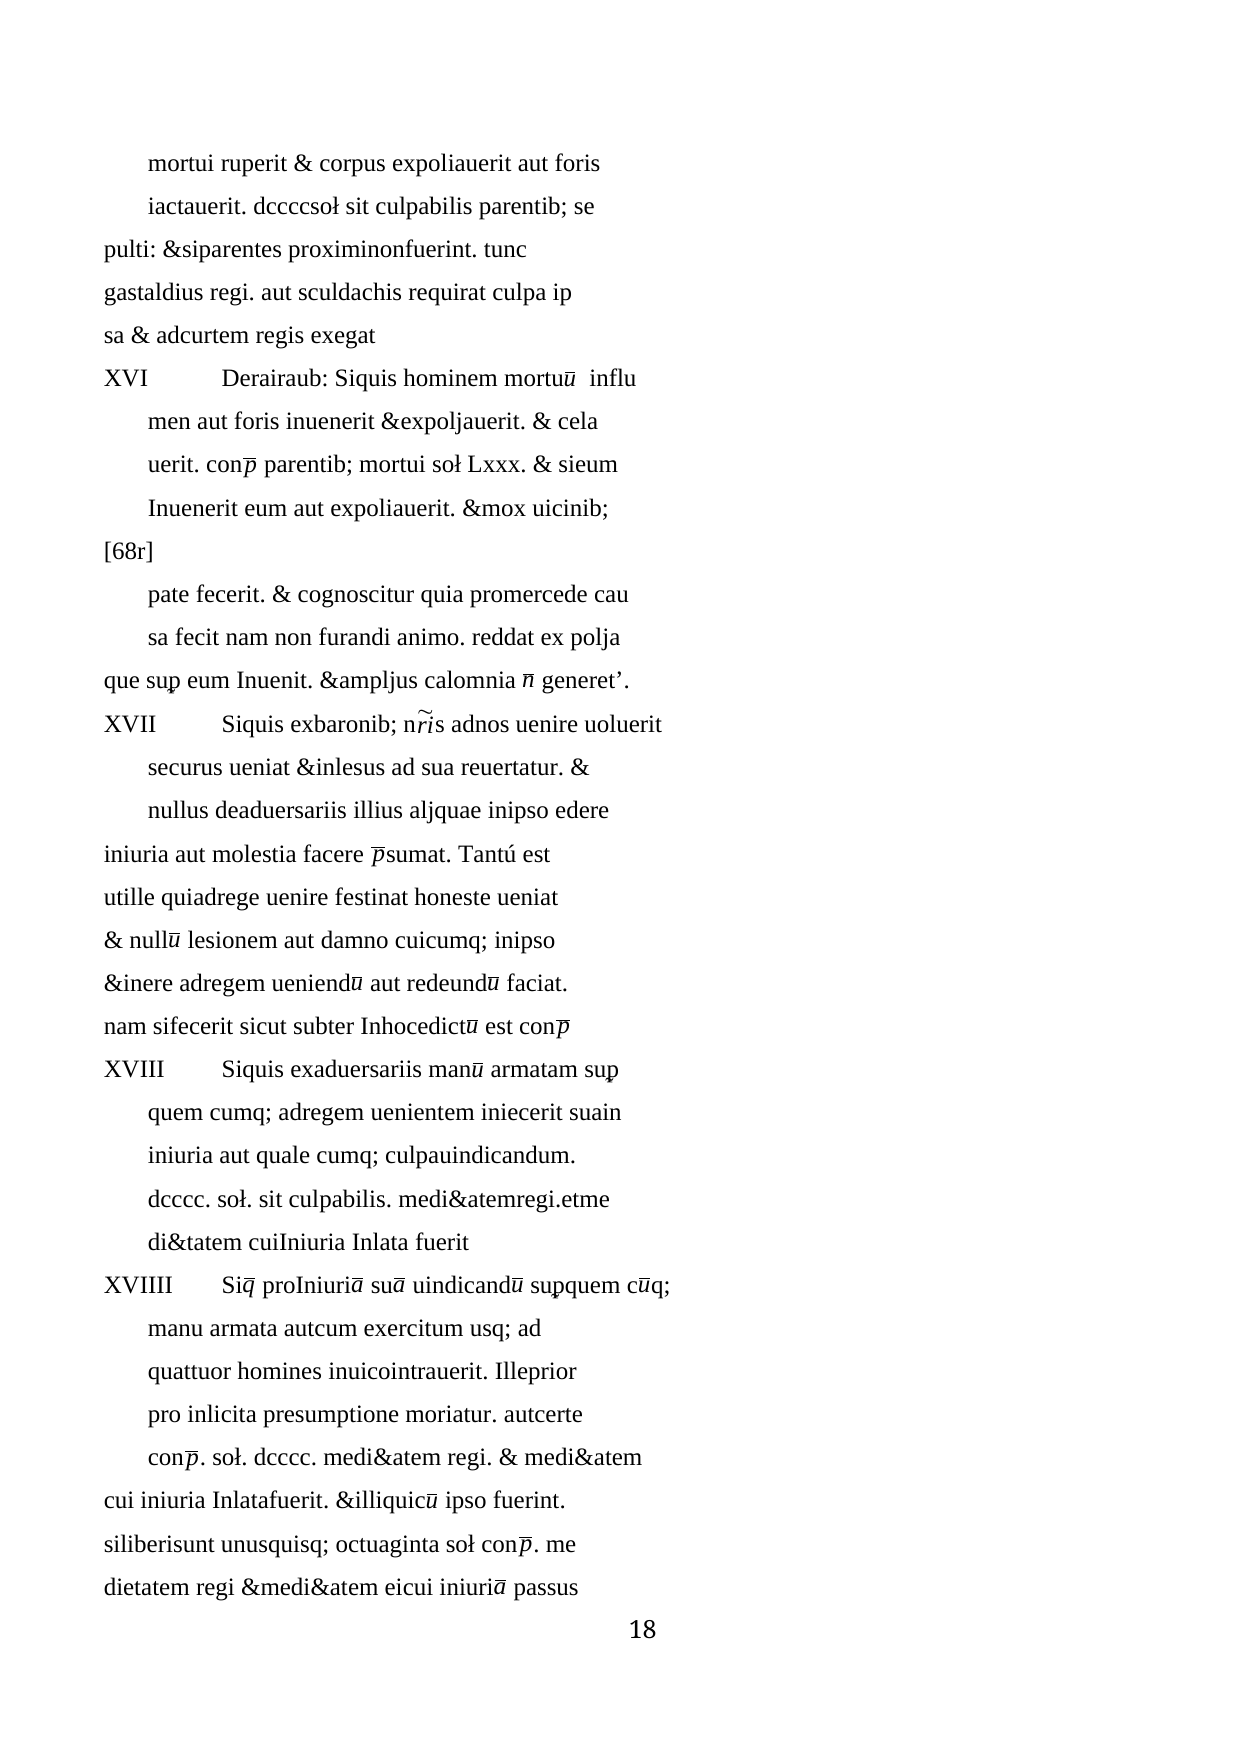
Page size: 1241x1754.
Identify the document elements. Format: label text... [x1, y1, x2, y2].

text quem cumq; adregem uenientem iniecerit suain [103, 1097, 1211, 1126]
text &inere adregem ueniend aut redeund faciat. [103, 968, 1211, 997]
text iactauerit. dccccsoł sit culpabilis parentib; se [103, 191, 1211, 219]
text pro inlicita presumptione moriatur. autcerte [103, 1399, 1211, 1428]
text di&tatem cuiIniuria Inlata fuerit [103, 1227, 1211, 1256]
text XVI Derairaub: Siquis hominem mortu influ [103, 363, 1211, 392]
text sa fecit nam non furandi animo. reddat ex polja [103, 622, 1211, 651]
text uerit. con parentib; mortui soł Lxxx. & sieum [103, 449, 1211, 478]
text securus ueniat &inlesus ad sua reuertatur. & [103, 752, 1211, 781]
text iniuria aut molestia facere sumat. Tantú est [103, 839, 1211, 867]
text siliberisunt unusquisq; octuaginta soł con. me [103, 1529, 1211, 1557]
text quattuor homines inuicointrauerit. Illeprior [103, 1356, 1211, 1385]
text pate fecerit. & cognoscitur quia promercede cau [103, 579, 1211, 608]
text que suᵱ eum Inuenit. &ampljus calomnia generet’. [103, 665, 1211, 694]
text & null lesionem aut damno cuicumq; inipso [103, 925, 1211, 954]
text XVIII Siquis exaduersariis man armatam suᵱ [103, 1054, 1211, 1083]
text XVIIII Si proIniuri su uindicand suᵱquem cq; [103, 1270, 1211, 1299]
text nullus deaduersariis illius aljquae inipso edere [103, 796, 1211, 824]
text pulti: &siparentes proximinonfuerint. tunc [103, 234, 1211, 263]
text nam sifecerit sicut subter Inhocedict est con [103, 1011, 1211, 1040]
text [68r] [103, 536, 1211, 564]
text cui iniuria Inlatafuerit. &illiquic ipso fuerint. [103, 1486, 1211, 1514]
text mortui ruperit & corpus expoliauerit aut foris [103, 148, 1211, 176]
text gastaldius regi. aut sculdachis requirat culpa ip [103, 277, 1211, 306]
text sa & adcurtem regis exegat [103, 320, 1211, 349]
text iniuria aut quale cumq; culpauindicandum. [103, 1141, 1211, 1169]
text utille quiadrege uenire festinat honeste ueniat [103, 882, 1211, 911]
text XVII Siquis exbaronib; ns adnos uenire uoluerit [103, 708, 1211, 738]
text men aut foris inuenerit &expoljauerit. & cela [103, 406, 1211, 435]
text manu armata autcum exercitum usq; ad [103, 1313, 1211, 1342]
text Inuenerit eum aut expoliauerit. &mox uicinib; [103, 493, 1211, 521]
text dcccc. soł. sit culpabilis. medi&atemregi.etme [103, 1184, 1211, 1212]
text dietatem regi &medi&atem eicui iniuri passus [103, 1572, 1211, 1601]
text con. soł. dcccc. medi&atem regi. & medi&atem [103, 1442, 1211, 1471]
